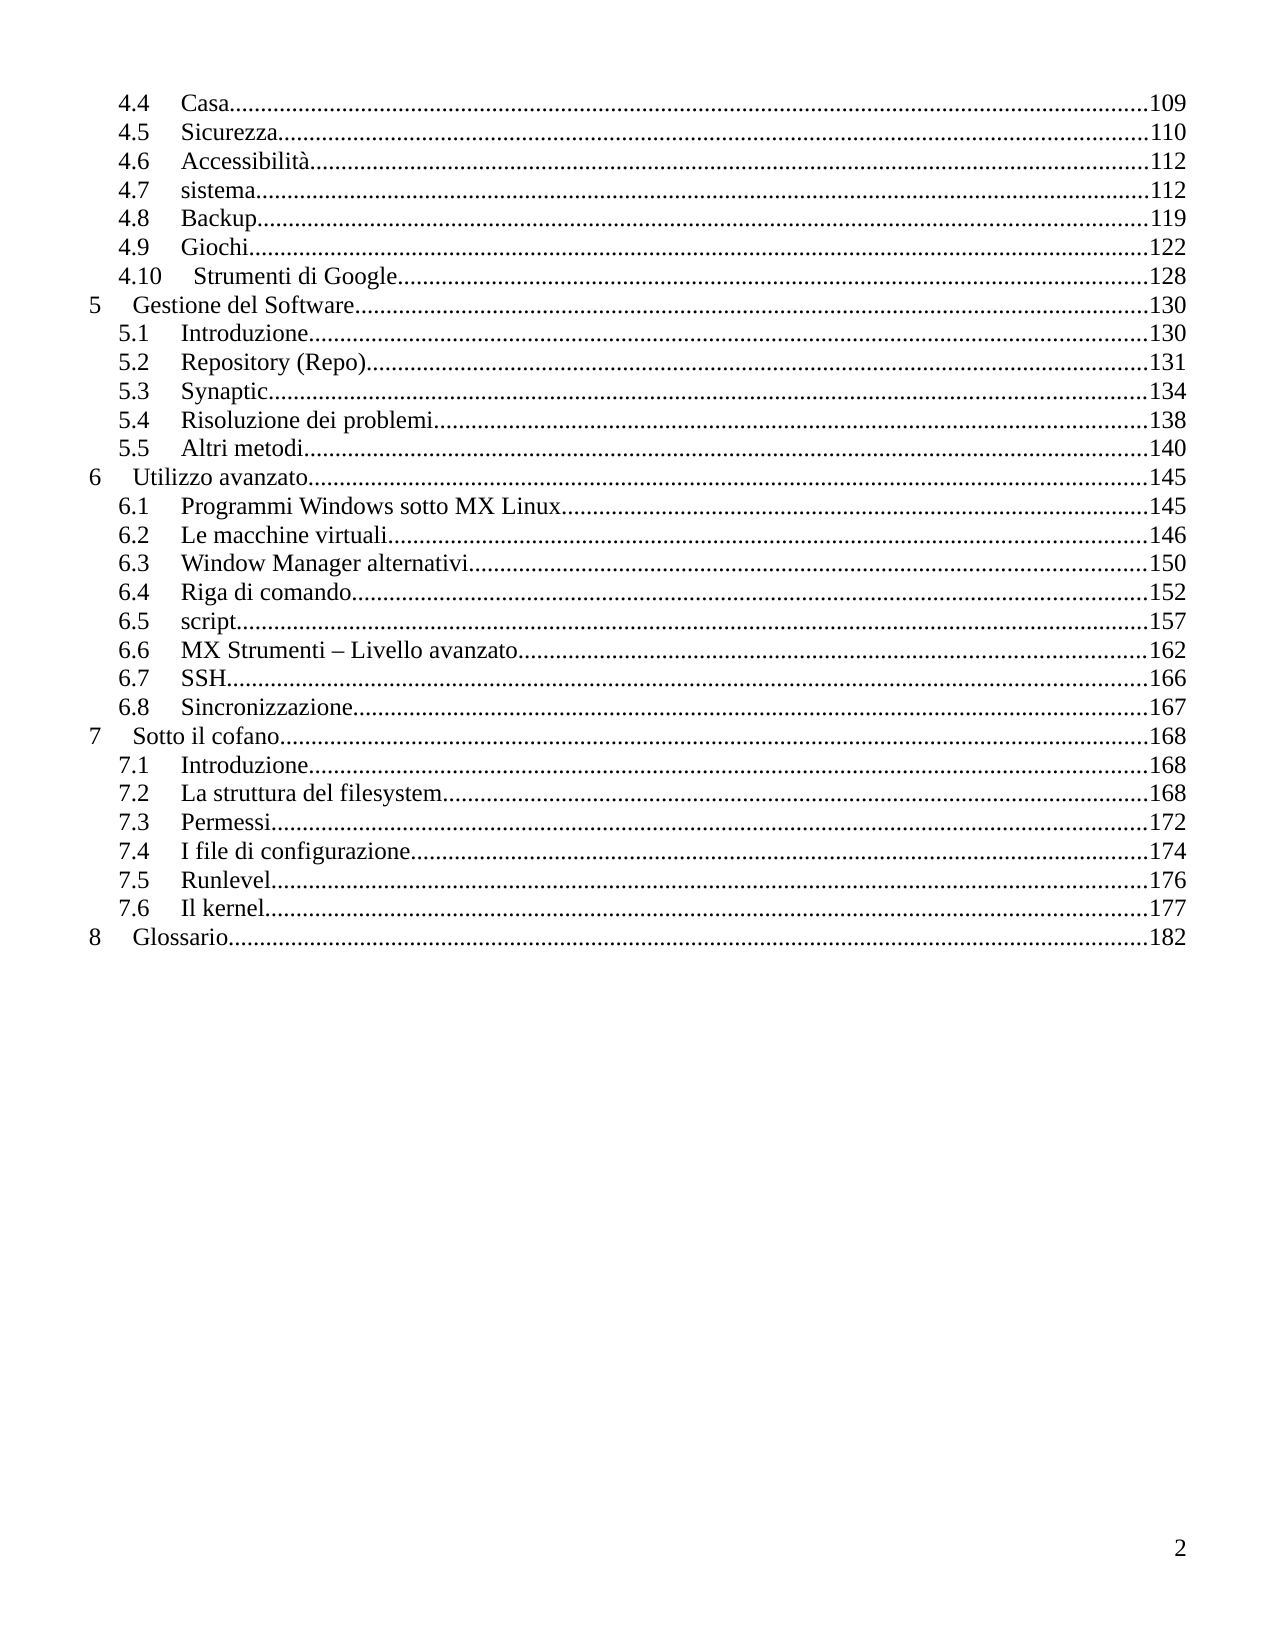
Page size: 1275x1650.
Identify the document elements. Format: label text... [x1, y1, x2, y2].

text 4.5 Sicurezza 110 [118, 117, 1186, 146]
text 7.1 Introduzione 168 [118, 750, 1186, 778]
text 5.2 Repository (Repo) 131 [118, 347, 1186, 376]
text 6.6 MX Strumenti – Livello avanzato 162 [118, 635, 1186, 663]
text 7.6 Il kernel 177 [118, 893, 1186, 922]
text 4.10 Strumenti di Google 128 [118, 261, 1186, 290]
text 5.5 Altri metodi 140 [118, 433, 1186, 462]
text 6.5 script 157 [118, 606, 1186, 635]
text 6.3 Window Manager alternativi 150 [118, 548, 1186, 577]
text 6.1 Programmi Windows sotto MX Linux 145 [118, 491, 1186, 520]
text 6.2 Le macchine virtuali 146 [118, 520, 1186, 548]
text 7.3 Permessi 172 [118, 807, 1186, 836]
text 6 Utilizzo avanzato 145 [88, 462, 1186, 491]
text 5 Gestione del Software 130 [88, 290, 1186, 318]
text 7.4 I file di configurazione 174 [118, 836, 1186, 865]
text 4.9 Giochi 122 [118, 232, 1186, 261]
text 7 Sotto il cofano 168 [88, 721, 1186, 750]
text 6.8 Sincronizzazione 167 [118, 692, 1186, 721]
text 5.4 Risoluzione dei problemi 138 [118, 405, 1186, 433]
text 4.8 Backup 119 [118, 203, 1186, 232]
text 4.7 sistema 112 [118, 175, 1186, 203]
text 8 Glossario 182 [88, 922, 1186, 951]
text 6.4 Riga di comando 152 [118, 577, 1186, 606]
text 6.7 SSH 166 [118, 663, 1186, 692]
text 4.6 Accessibilità 112 [118, 146, 1186, 175]
text 5.3 Synaptic 134 [118, 376, 1186, 405]
text 4.4 Casa 109 [118, 88, 1186, 117]
text 5.1 Introduzione 130 [118, 318, 1186, 347]
text 7.5 Runlevel 176 [118, 865, 1186, 893]
text 7.2 La struttura del filesystem 168 [118, 778, 1186, 807]
